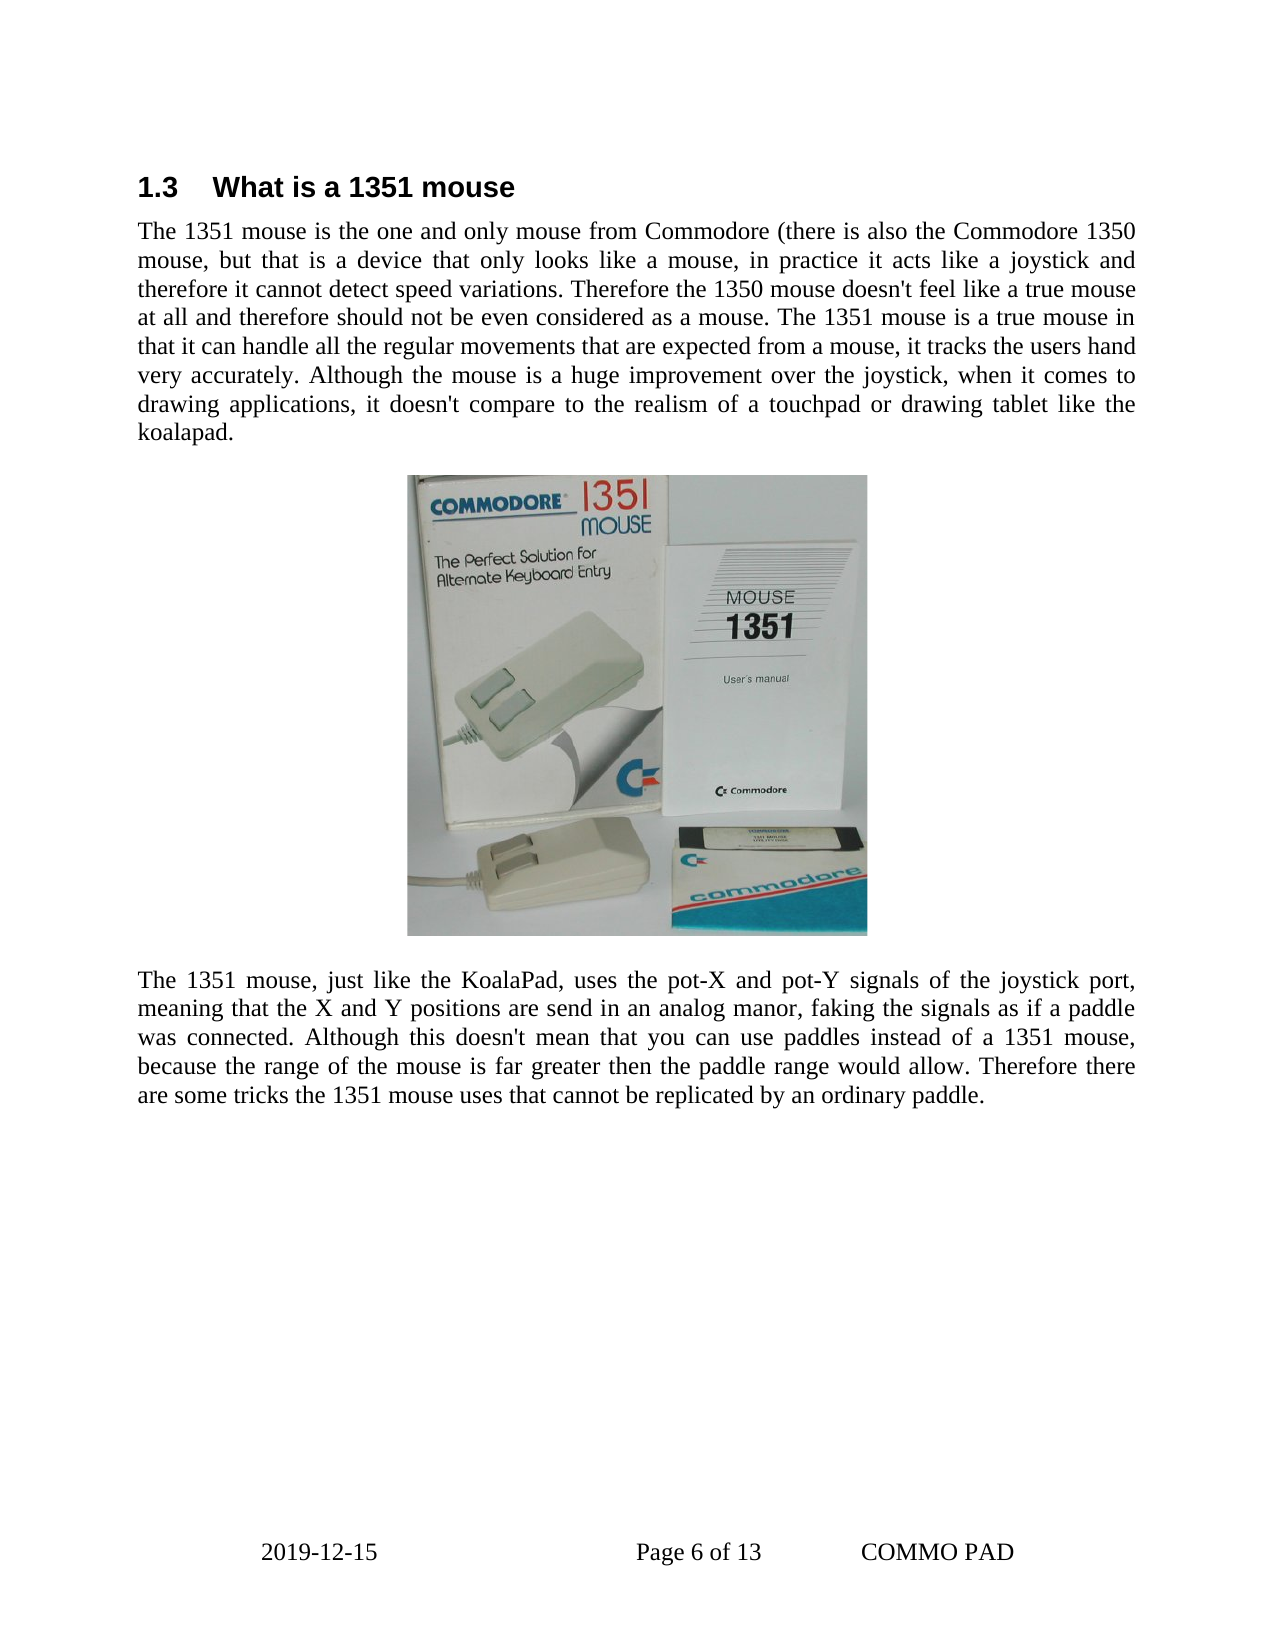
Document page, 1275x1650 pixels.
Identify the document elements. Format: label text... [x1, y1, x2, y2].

text The 1351 mouse is the one and only mouse from Commodore (there is also the Commodore 1350 mouse, but that is a device that only looks like a mouse, in practice it acts like a joystick and therefore it cannot detect speed variations. Therefore the 1350 mouse doesn't feel like a true mouse at all and therefore should not be even considered as a mouse. The 1351 mouse is a true mouse in that it can handle all the regular movements that are expected from a mouse, it tracks the users hand very accurately. Although the mouse is a huge improvement over the joystick, when it comes to drawing applications, it doesn't compare to the realism of a touchpad or drawing tablet like the koalapad. [137, 216, 1138, 446]
text The 1351 mouse, just like the KoalaPad, uses the pot-X and pot-Y signals of the joystick port, meaning that the X and Y positions are send in an analog manor, faking the signals as if a paddle was connected. Although this doesn't mean that you can use paddles instead of a 1351 mouse, because the range of the mouse is far greater then the paddle range would allow. Therefore there are some tricks the 1351 mouse uses that cannot be replicated by an ordinary paddle. [137, 965, 1138, 1108]
picture [407, 475, 868, 936]
subtitle What is a 1351 mouse [137, 170, 1138, 204]
